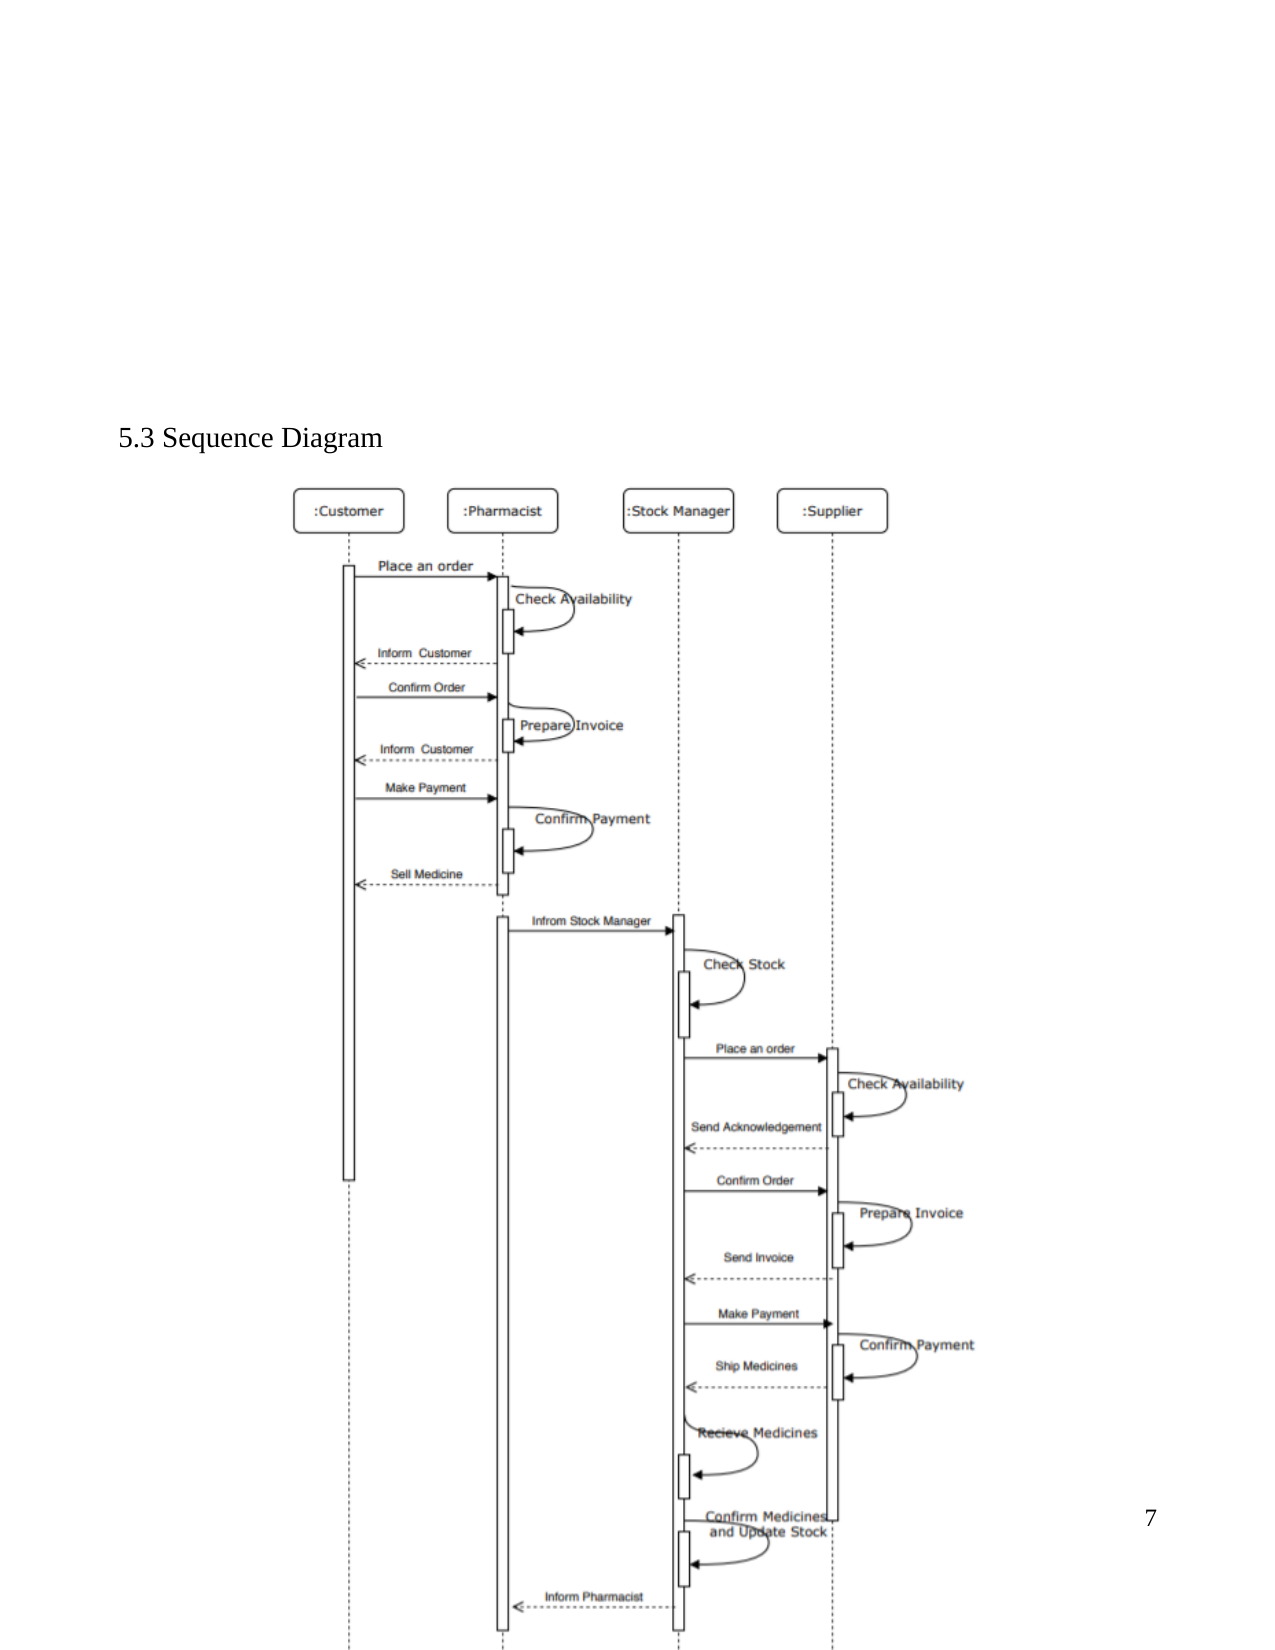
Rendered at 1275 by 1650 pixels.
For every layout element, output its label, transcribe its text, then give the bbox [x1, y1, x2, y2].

picture [266, 472, 1009, 1650]
text 5.3 Sequence Diagram [118, 420, 1157, 453]
